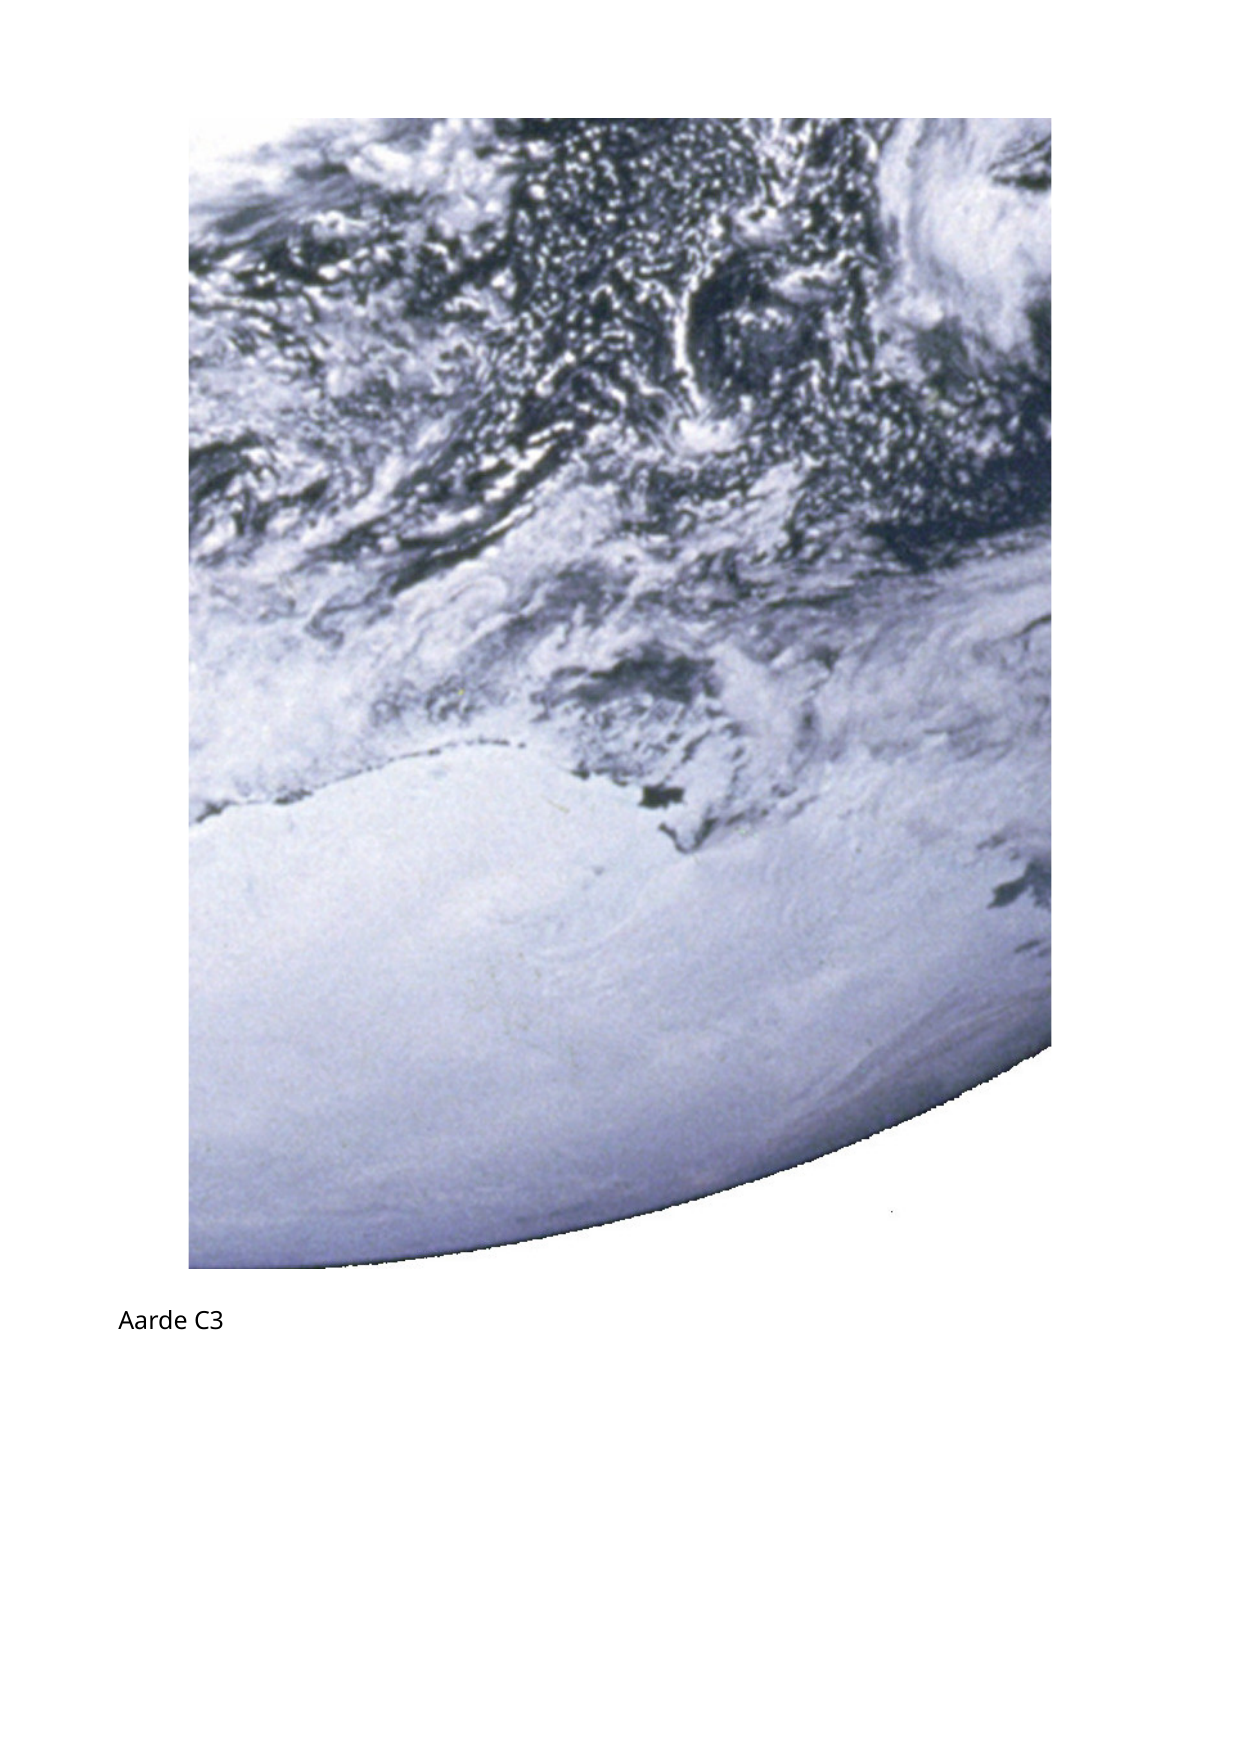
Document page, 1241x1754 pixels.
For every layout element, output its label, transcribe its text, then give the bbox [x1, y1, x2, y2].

picture [188, 118, 1052, 1269]
text Aarde C3 [118, 1302, 1122, 1337]
